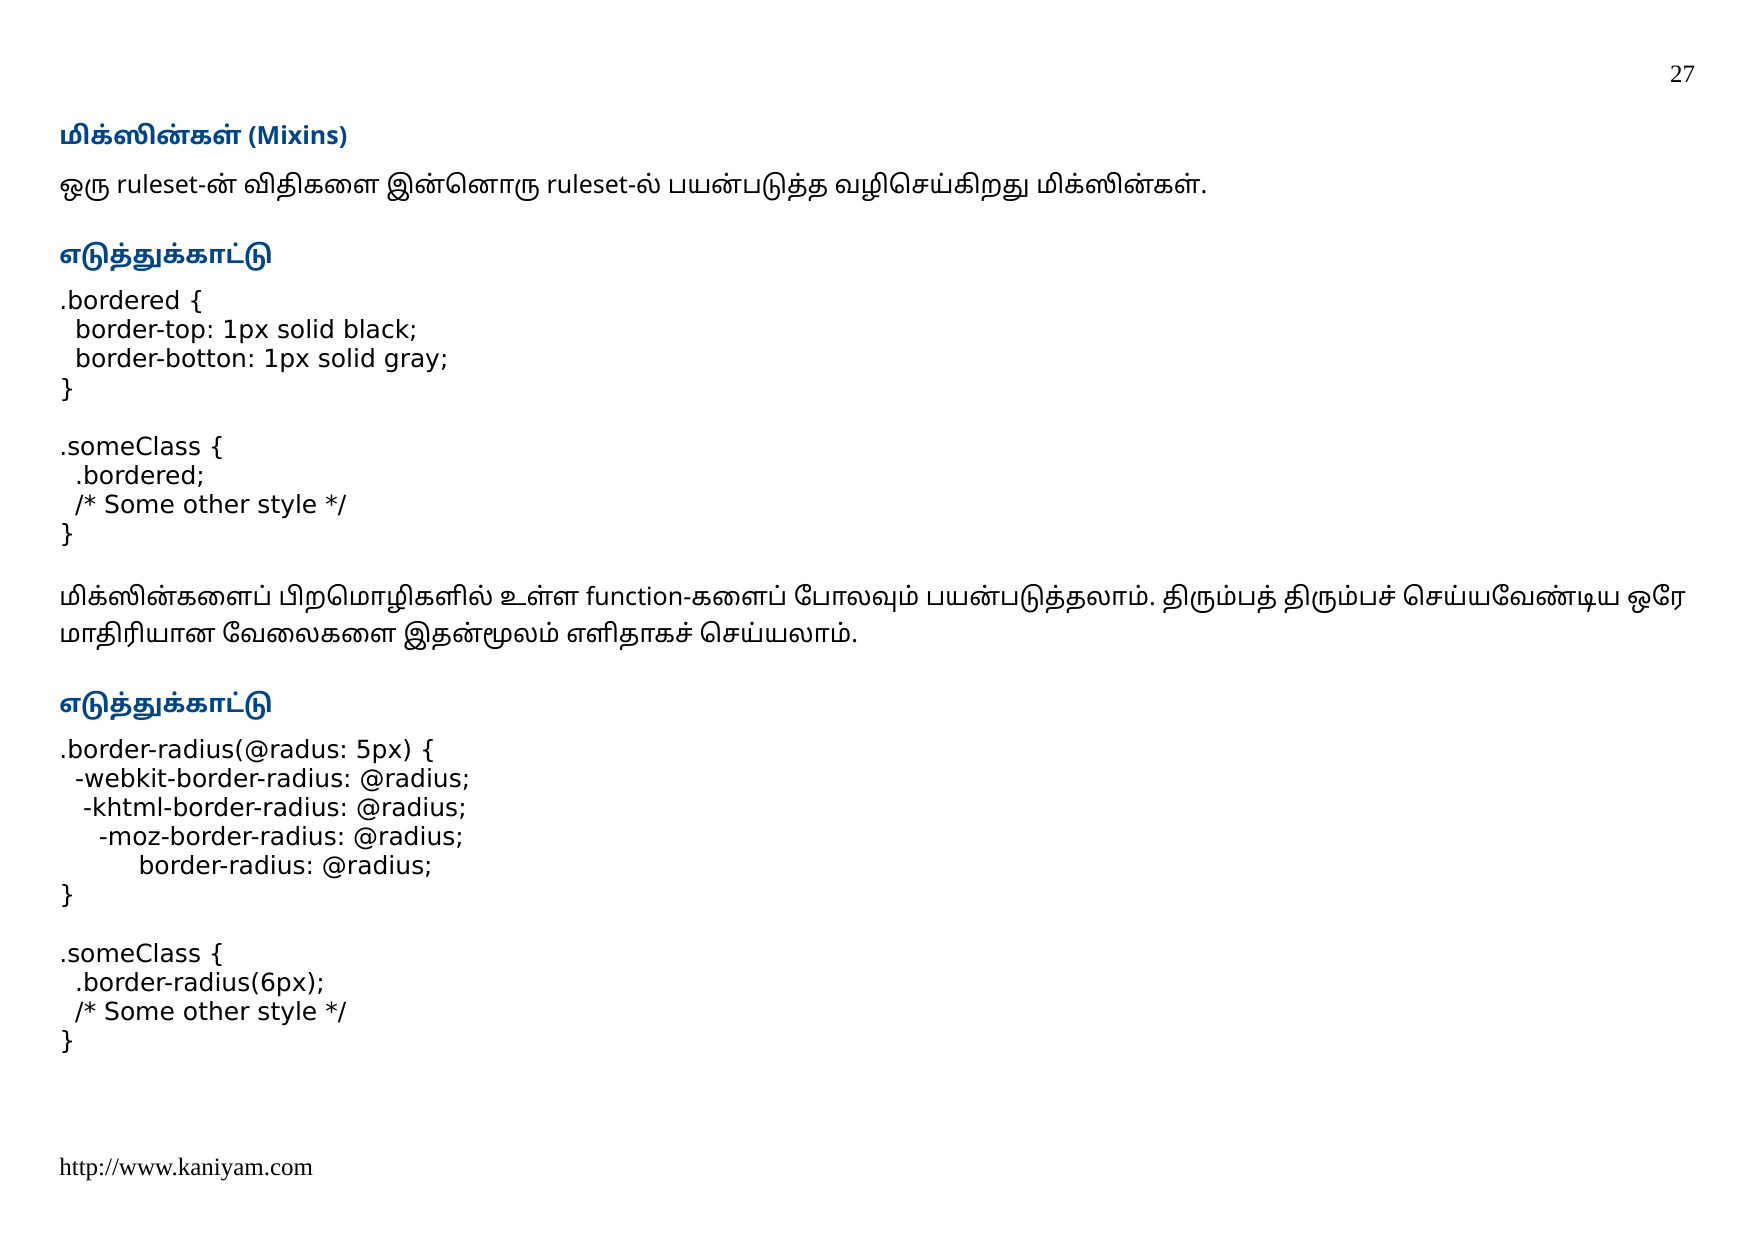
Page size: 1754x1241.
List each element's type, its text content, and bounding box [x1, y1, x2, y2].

text -webkit-border-radius: @radius; [59, 764, 1695, 793]
text } [59, 520, 1695, 549]
subtitle மிக்ஸின்கள் (Mixins) [59, 117, 1695, 154]
text /* Some other style */ [59, 997, 1695, 1027]
text border-radius: @radius; [59, 852, 1695, 881]
text .someClass { [59, 939, 1695, 968]
text } [59, 881, 1695, 910]
text -moz-border-radius: @radius; [59, 822, 1695, 852]
text /* Some other style */ [59, 491, 1695, 520]
text .bordered; [59, 461, 1695, 491]
subtitle எடுத்துக்காட்டு [59, 241, 1695, 274]
text border-botton: 1px solid gray; [59, 345, 1695, 374]
text .border-radius(6px); [59, 968, 1695, 997]
text ஒரு ruleset-ன் விதிகளை இன்னொரு ruleset-ல் பயன்படுத்த வழிசெய்கிறது மிக்ஸின்கள். [59, 167, 1695, 204]
text } [59, 374, 1695, 403]
text .bordered { [59, 286, 1695, 316]
text -khtml-border-radius: @radius; [59, 793, 1695, 822]
subtitle எடுத்துக்காட்டு [59, 690, 1695, 722]
text .someClass { [59, 432, 1695, 461]
text மிக்ஸின்களைப் பிறமொழிகளில் உள்ள function-களைப் போலவும் பயன்படுத்தலாம். திரும்பத் திரும்பச் செய்யவேண்டிய ஒரே மாதிரியான வேலைகளை இதன்மூலம் எளிதாகச் செய்யலாம். [59, 578, 1695, 652]
text } [59, 1027, 1695, 1056]
text .border-radius(@radus: 5px) { [59, 735, 1695, 764]
text border-top: 1px solid black; [59, 316, 1695, 345]
